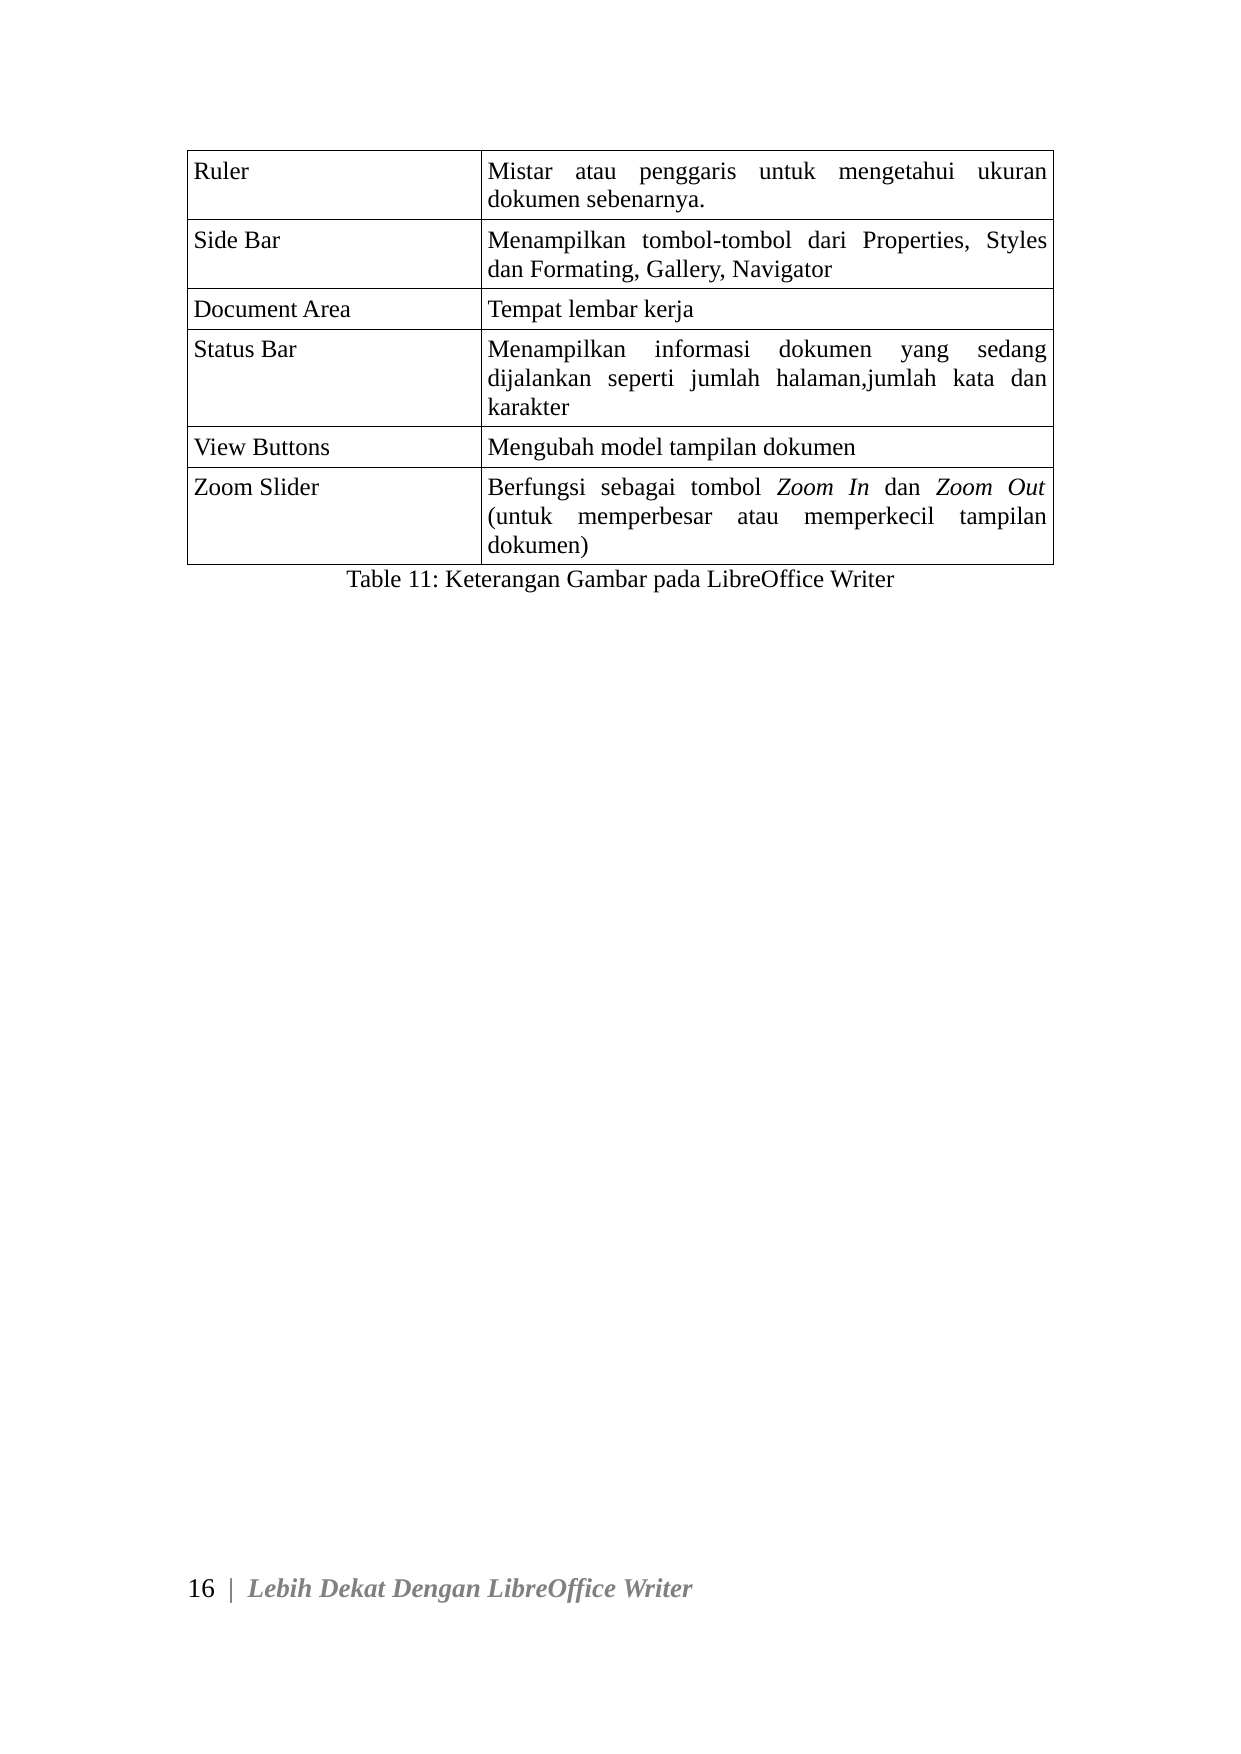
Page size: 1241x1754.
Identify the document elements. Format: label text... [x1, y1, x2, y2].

table_cell Side Bar [188, 220, 481, 288]
table_cell Document Area [188, 289, 481, 328]
table_cell Zoom Slider [188, 468, 481, 564]
table_cell Menampilkan informasi dokumen yang sedang dijalankan seperti jumlah halaman,jumlah kata dan karakter [482, 330, 1053, 426]
table_cell Mengubah model tampilan dokumen [482, 427, 1053, 467]
table_cell Ruler [188, 151, 481, 219]
table_cell Status Bar [188, 330, 481, 426]
table_cell Mistar atau penggaris untuk mengetahui ukuran dokumen sebenarnya. [482, 151, 1053, 219]
table_cell Berfungsi sebagai tombol Zoom In dan Zoom Out (untuk memperbesar atau memperkecil tampilan dokumen) [482, 468, 1053, 564]
text Table 11: Keterangan Gambar pada LibreOffice Writer [187, 565, 1053, 593]
table_cell Menampilkan tombol-tombol dari Properties, Styles dan Formating, Gallery, Navigator [482, 220, 1053, 288]
table_cell View Buttons [188, 427, 481, 467]
table_cell Tempat lembar kerja [482, 289, 1053, 328]
